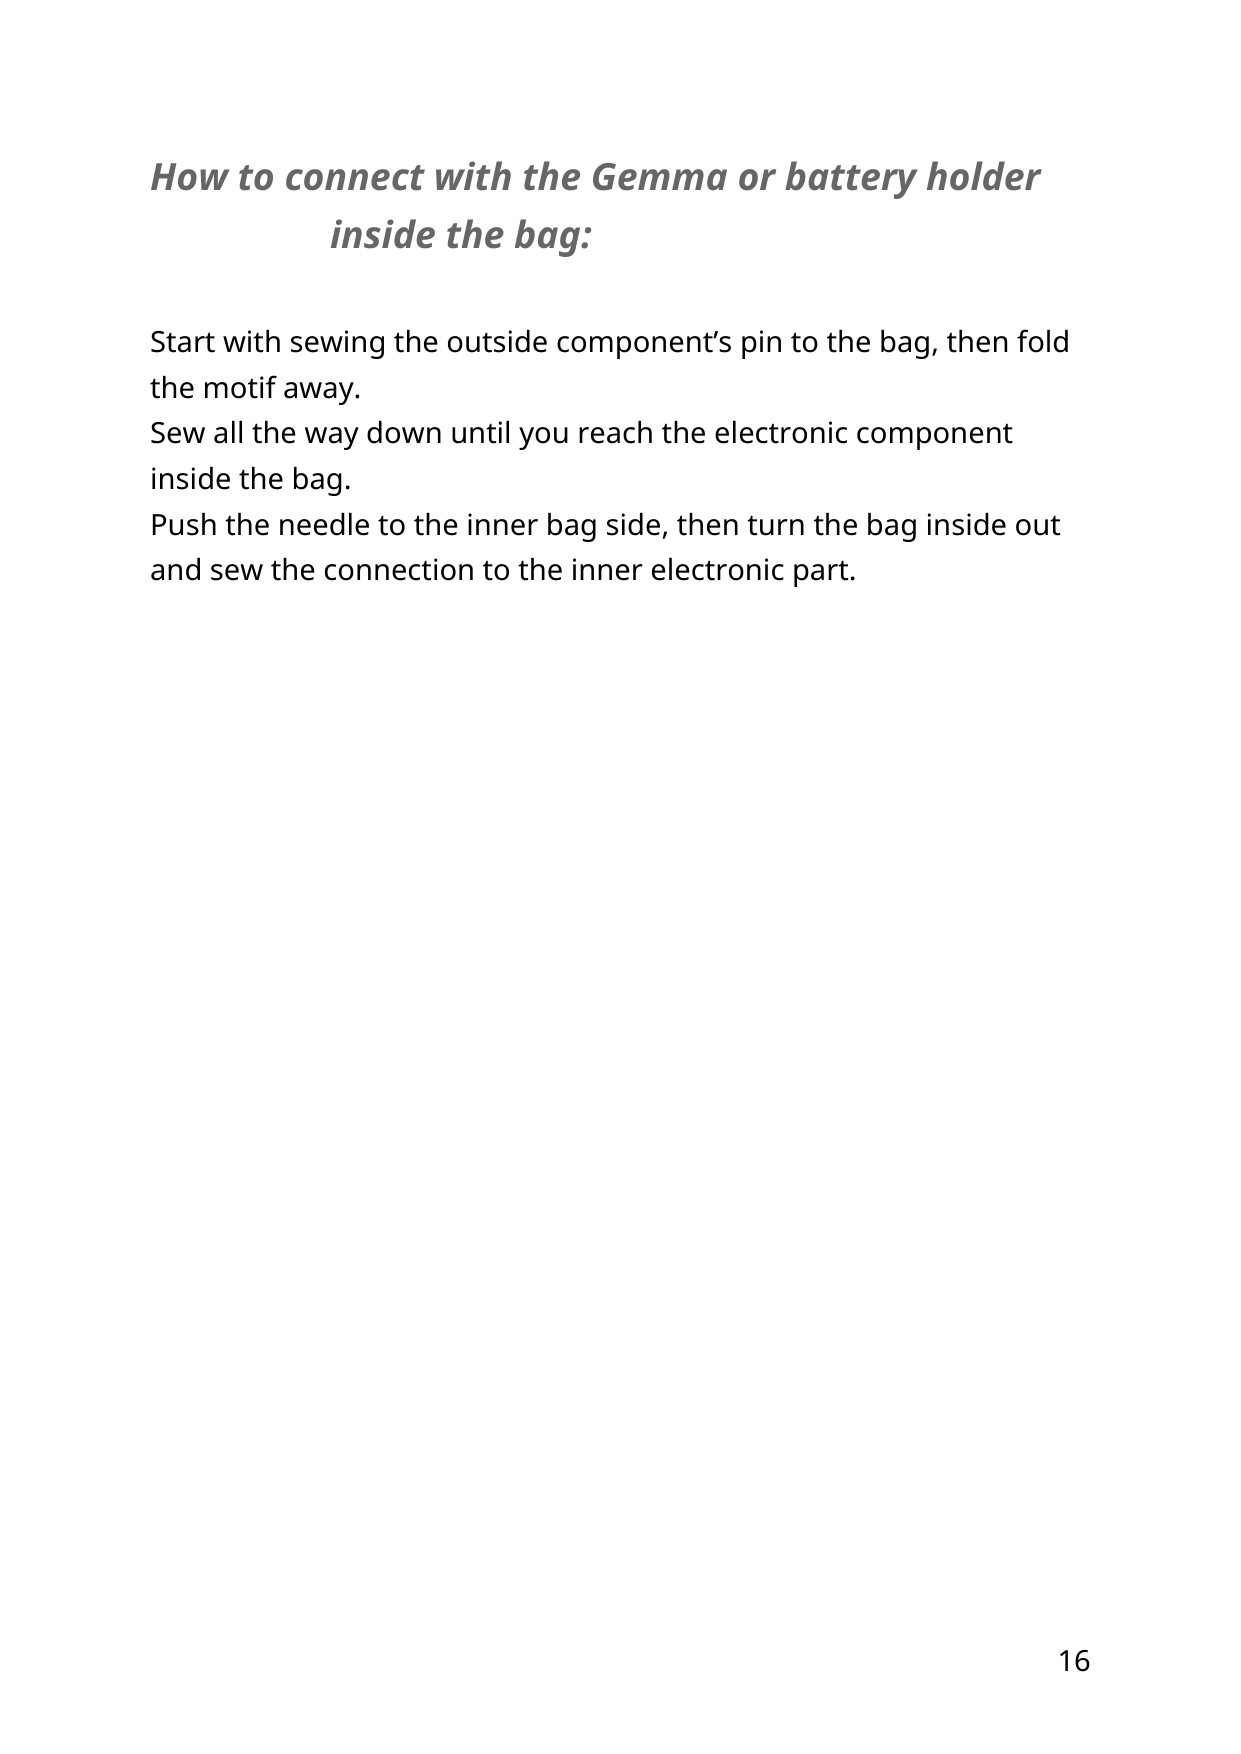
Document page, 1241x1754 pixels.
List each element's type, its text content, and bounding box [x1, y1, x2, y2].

text Sew all the way down until you reach the electronic component inside the bag. [150, 412, 1091, 498]
text Start with sewing the outside component’s pin to the bag, then fold the motif away. [150, 321, 1091, 407]
text Push the needle to the inner bag side, then turn the bag inside out and sew the connection to the inner electronic part. [150, 504, 1091, 589]
subtitle How to connect with the Gemma or battery holder inside the bag: [150, 150, 1091, 260]
